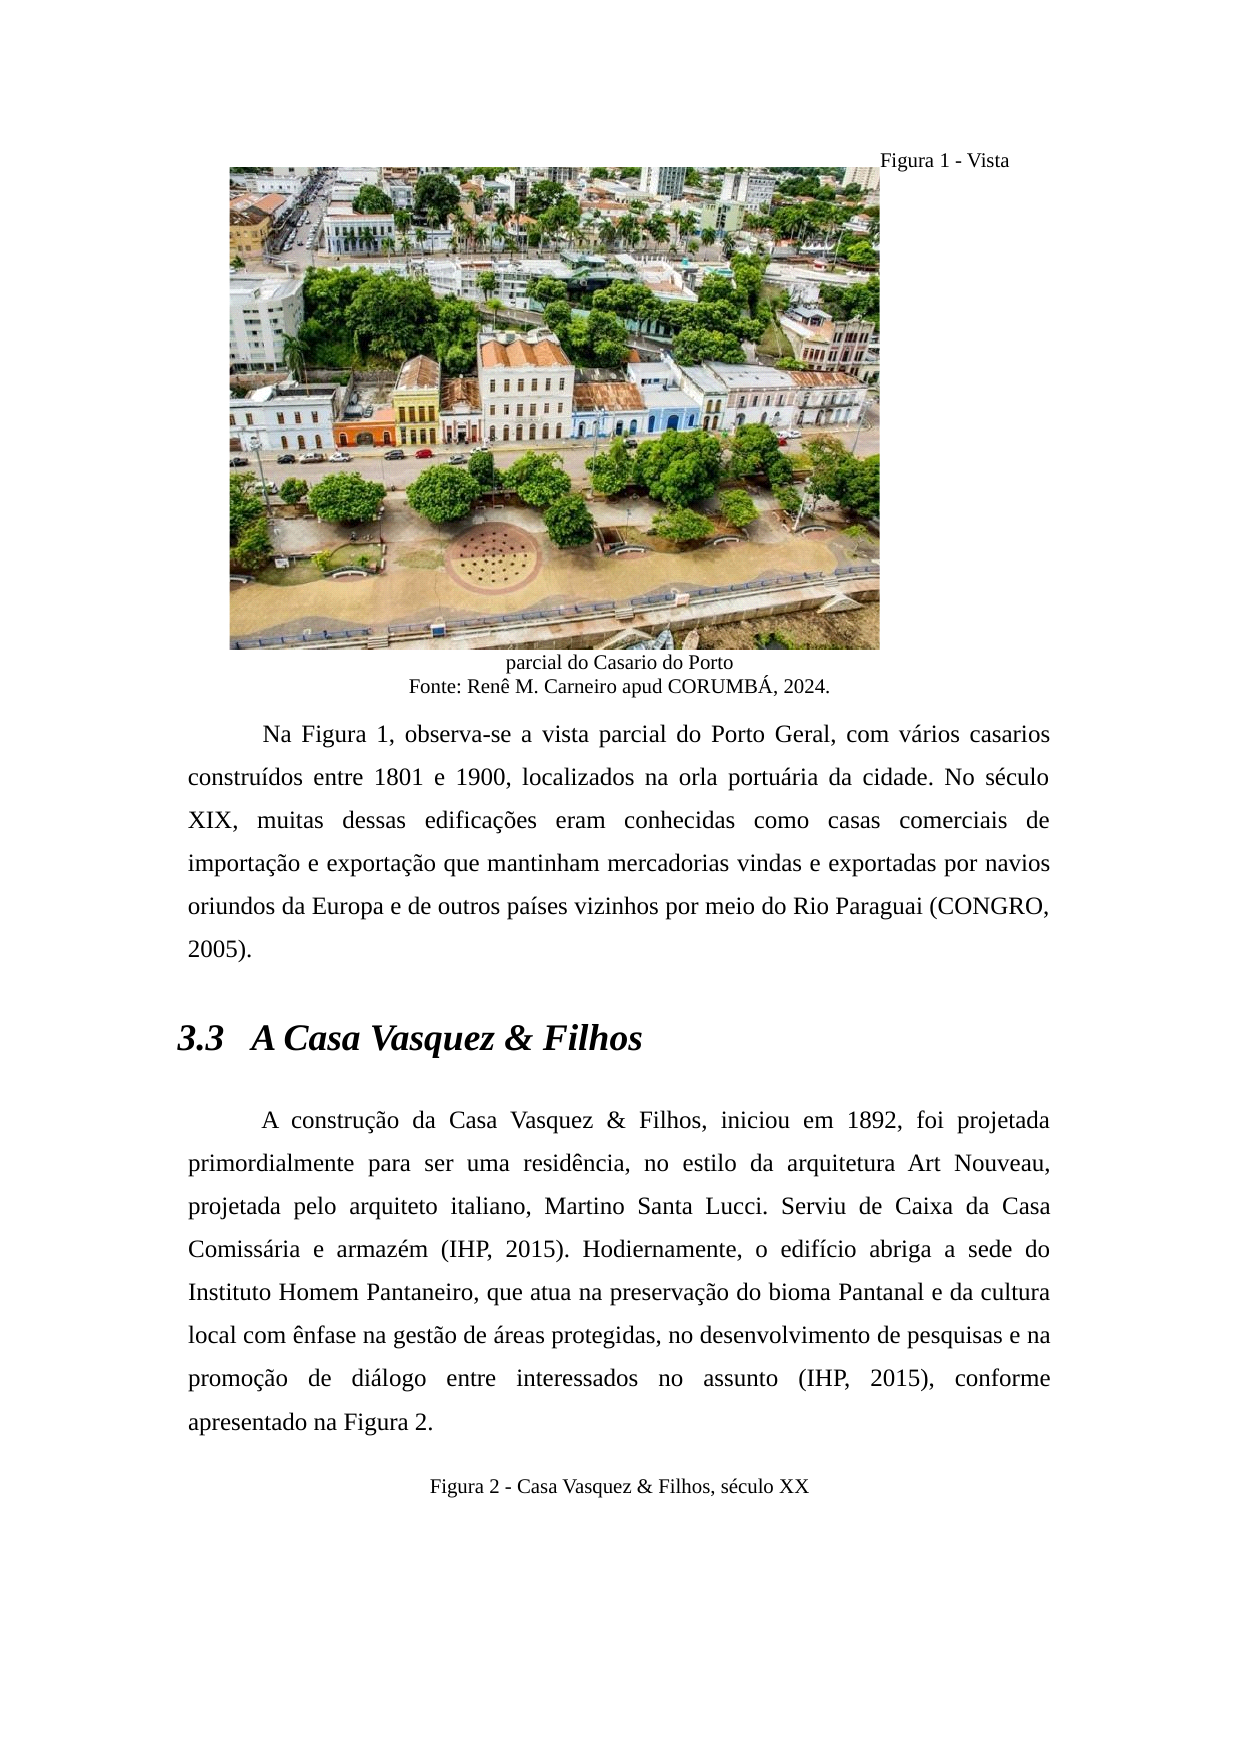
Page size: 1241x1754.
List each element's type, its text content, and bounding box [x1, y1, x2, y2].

text Figura 2 - Casa Vasquez & Filhos, século XX [205, 1474, 1034, 1498]
text Na Figura 1, observa-se a vista parcial do Porto Geral, com vários casarios construídos entre 1801 e 1900, localizados na orla portuária da cidade. No século XIX, muitas dessas edificações eram conhecidas como casas comerciais de importação e exportação que mantinham mercadorias vindas e exportadas por navios oriundos da Europa e de outros países vizinhos por meio do Rio Paraguai (CONGRO, 2005). [188, 719, 1051, 963]
text Fonte: Renê M. Carneiro apud CORUMBÁ, 2024. [205, 674, 1034, 698]
text 3.3 A Casa Vasquez & Filhos [177, 1015, 1051, 1058]
text Figura 1 - Vista parcial do Casario do Porto [205, 148, 1034, 674]
text A construção da Casa Vasquez & Filhos, iniciou em 1892, foi projetada primordialmente para ser uma residência, no estilo da arquitetura Art Nouveau, projetada pelo arquiteto italiano, Martino Santa Lucci. Serviu de Caixa da Casa Comissária e armazém (IHP, 2015). Hodiernamente, o edifício abriga a sede do Instituto Homem Pantaneiro, que atua na preservação do bioma Pantanal e da cultura local com ênfase na gestão de áreas protegidas, no desenvolvimento de pesquisas e na promoção de diálogo entre interessados no assunto (IHP, 2015), conforme apresentado na Figura 2. [188, 1105, 1051, 1435]
